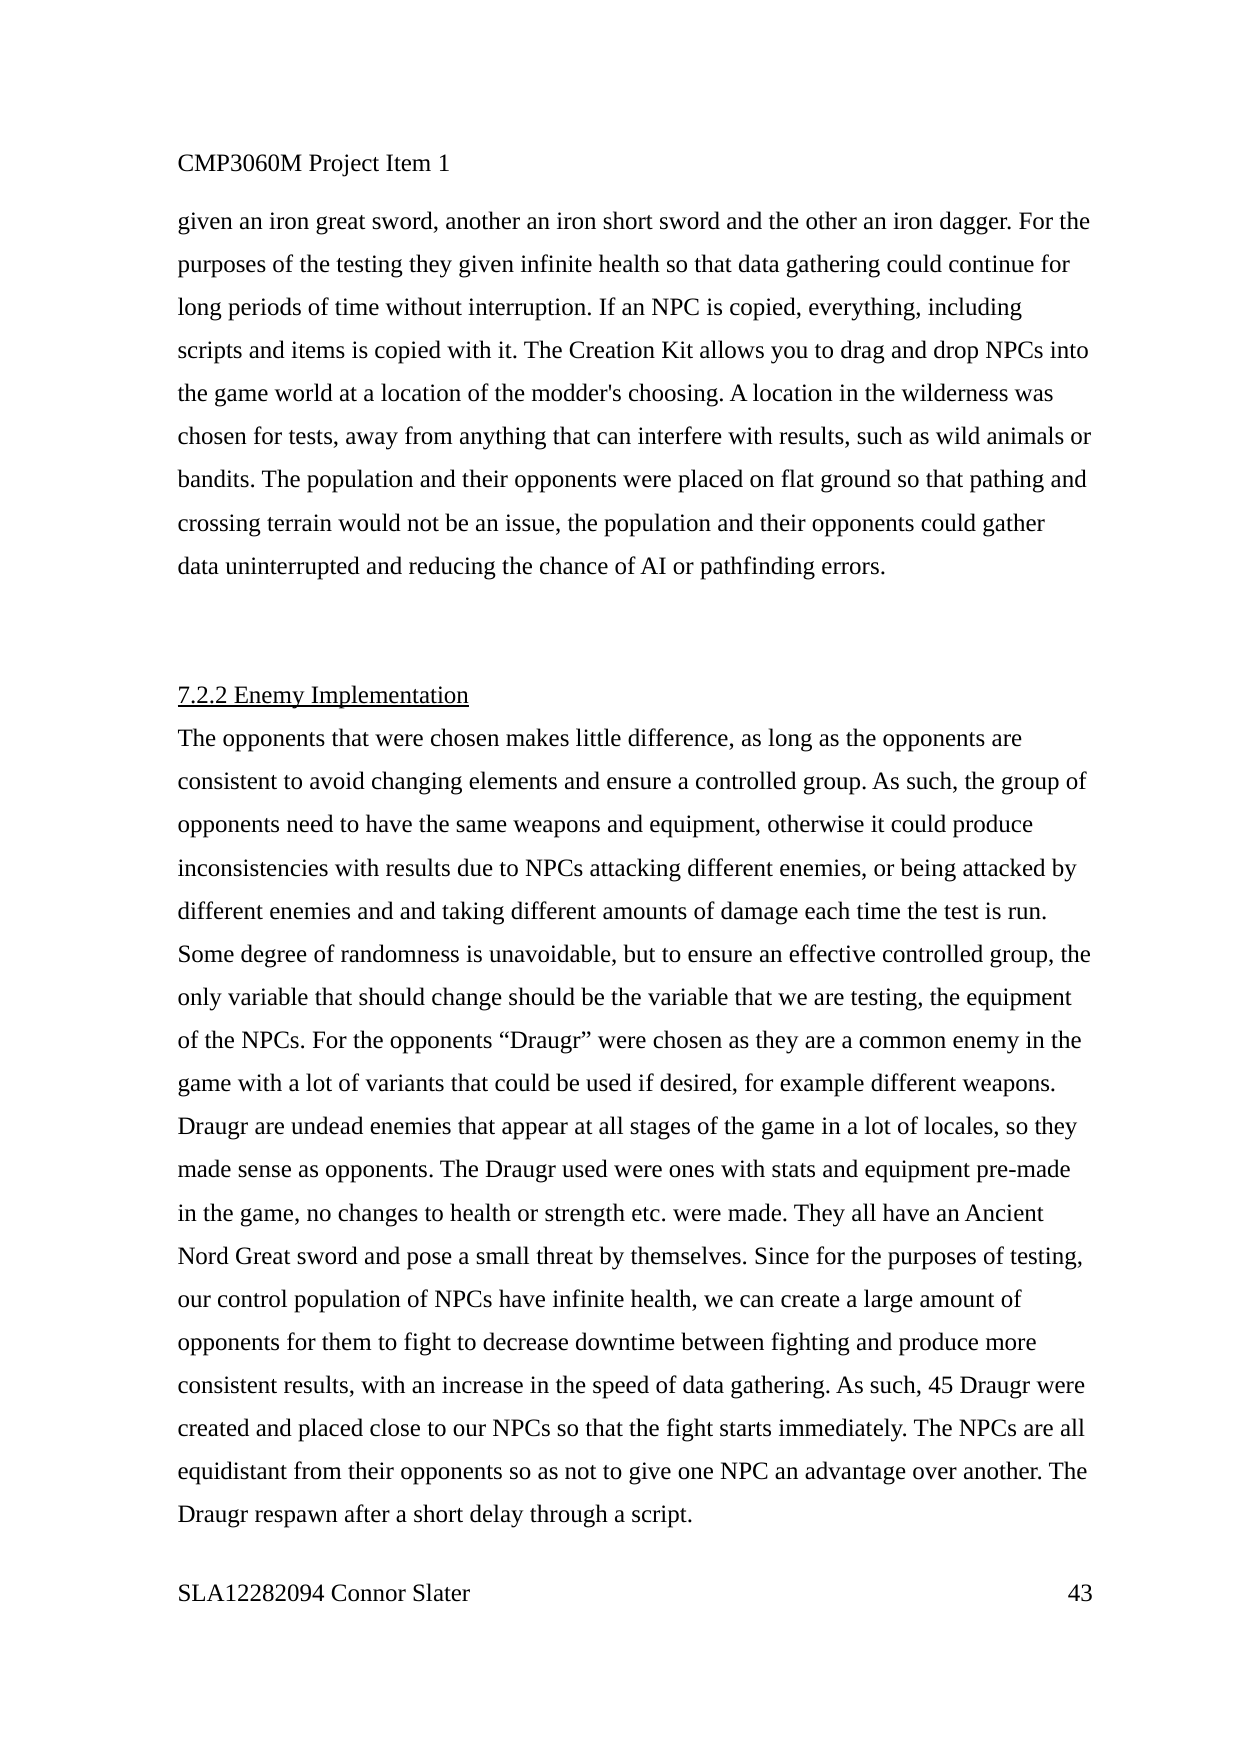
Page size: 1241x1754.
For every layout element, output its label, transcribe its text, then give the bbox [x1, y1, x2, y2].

text 7.2.2 Enemy Implementation [177, 680, 1093, 709]
text given an iron great sword, another an iron short sword and the other an iron dagger. For the purposes of the testing they given infinite health so that data gathering could continue for long periods of time without interruption. If an NPC is copied, everything, including scripts and items is copied with it. The Creation Kit allows you to drag and drop NPCs into the game world at a location of the modder's choosing. A location in the wilderness was chosen for tests, away from anything that can interfere with results, such as wild animals or bandits. The population and their opponents were placed on flat ground so that pathing and crossing terrain would not be an issue, the population and their opponents could gather data uninterrupted and reducing the chance of AI or pathfinding errors. [177, 206, 1093, 579]
text The opponents that were chosen makes little difference, as long as the opponents are consistent to avoid changing elements and ensure a controlled group. As such, the group of opponents need to have the same weapons and equipment, otherwise it could produce inconsistencies with results due to NPCs attacking different enemies, or being attacked by different enemies and and taking different amounts of damage each time the test is run. Some degree of randomness is unavoidable, but to ensure an effective controlled group, the only variable that should change should be the variable that we are testing, the equipment of the NPCs. For the opponents “Draugr” were chosen as they are a common enemy in the game with a lot of variants that could be used if desired, for example different weapons. Draugr are undead enemies that appear at all stages of the game in a lot of locales, so they made sense as opponents. The Draugr used were ones with stats and equipment pre-made in the game, no changes to health or strength etc. were made. They all have an Ancient Nord Great sword and pose a small threat by themselves. Since for the purposes of testing, our control population of NPCs have infinite health, we can create a large amount of opponents for them to fight to decrease downtime between fighting and produce more consistent results, with an increase in the speed of data gathering. As such, 45 Draugr were created and placed close to our NPCs so that the fight starts immediately. The NPCs are all equidistant from their opponents so as not to give one NPC an advantage over another. The Draugr respawn after a short delay through a script. [177, 723, 1093, 1528]
